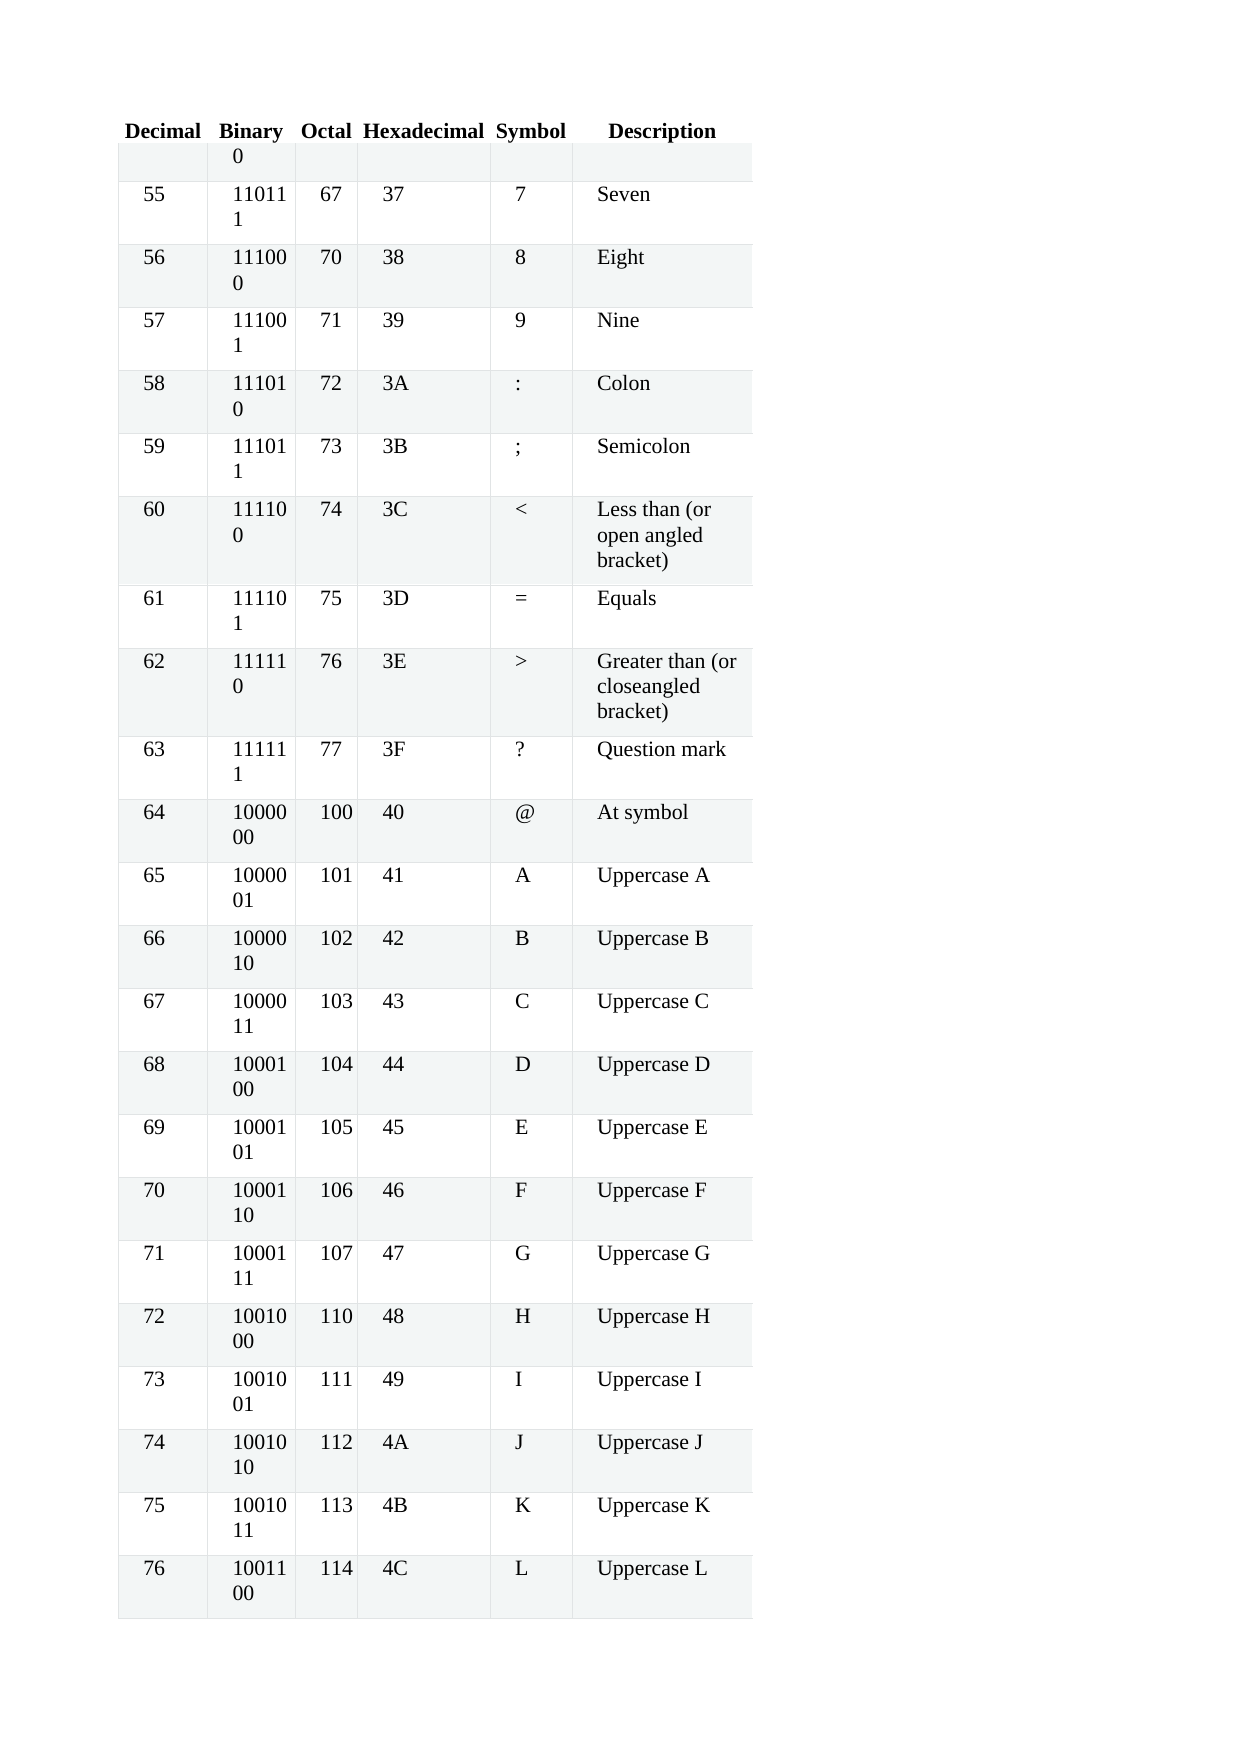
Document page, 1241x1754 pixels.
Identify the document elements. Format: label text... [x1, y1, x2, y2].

table_cell 48 [358, 1304, 490, 1366]
table_cell Uppercase I [573, 1367, 752, 1429]
table_cell 64 [119, 800, 207, 862]
table_cell 111 [296, 1367, 357, 1429]
table_cell D [491, 1052, 572, 1114]
table_cell Question mark [573, 737, 752, 799]
table_cell 59 [119, 434, 207, 496]
table_cell Nine [573, 308, 752, 370]
table_cell H [491, 1304, 572, 1366]
table_cell 66 [119, 926, 207, 988]
table_cell [358, 143, 490, 181]
table_cell < [491, 497, 572, 584]
table_cell 3D [358, 586, 490, 647]
table_cell 1001010 [208, 1430, 295, 1492]
table_cell : [491, 371, 572, 433]
table_cell 1001011 [208, 1493, 295, 1555]
table_cell L [491, 1556, 572, 1618]
table_cell A [491, 863, 572, 925]
table_cell 70 [119, 1178, 207, 1240]
table_cell 39 [358, 308, 490, 370]
table_cell 42 [358, 926, 490, 988]
table_cell Eight [573, 245, 752, 307]
table_cell Greater than (or closeangled bracket) [573, 649, 752, 736]
table_cell Uppercase B [573, 926, 752, 988]
table_cell Colon [573, 371, 752, 433]
table_cell = [491, 586, 572, 647]
table_cell 56 [119, 245, 207, 307]
table_cell 111011 [208, 434, 295, 496]
table_cell 4A [358, 1430, 490, 1492]
table_cell 111100 [208, 497, 295, 584]
table_cell 100 [296, 800, 357, 862]
table_cell 76 [296, 649, 357, 736]
table_cell 60 [119, 497, 207, 584]
table_cell [119, 143, 207, 181]
table_cell 4C [358, 1556, 490, 1618]
table_cell 9 [491, 308, 572, 370]
table_cell @ [491, 800, 572, 862]
table_cell 47 [358, 1241, 490, 1303]
table_cell 111000 [208, 245, 295, 307]
table_cell 69 [119, 1115, 207, 1177]
table_cell G [491, 1241, 572, 1303]
table_cell Uppercase C [573, 989, 752, 1051]
table_cell 58 [119, 371, 207, 433]
table_cell 1001100 [208, 1556, 295, 1618]
table_cell 75 [119, 1493, 207, 1555]
table_cell 71 [296, 308, 357, 370]
table_cell Less than (or open angled bracket) [573, 497, 752, 584]
table_cell 61 [119, 586, 207, 647]
table_cell Semicolon [573, 434, 752, 496]
table_cell 73 [119, 1367, 207, 1429]
table_cell 62 [119, 649, 207, 736]
table_cell 41 [358, 863, 490, 925]
table_cell Uppercase L [573, 1556, 752, 1618]
table_cell F [491, 1178, 572, 1240]
table_cell 74 [119, 1430, 207, 1492]
table_cell Uppercase E [573, 1115, 752, 1177]
table_cell 3E [358, 649, 490, 736]
table_cell 1000000 [208, 800, 295, 862]
table_cell Uppercase D [573, 1052, 752, 1114]
table_cell Uppercase F [573, 1178, 752, 1240]
table_cell 43 [358, 989, 490, 1051]
table_cell 112 [296, 1430, 357, 1492]
table_cell 101 [296, 863, 357, 925]
table_cell > [491, 649, 572, 736]
table_cell 63 [119, 737, 207, 799]
table_cell 68 [119, 1052, 207, 1114]
table_cell 1000010 [208, 926, 295, 988]
table_cell J [491, 1430, 572, 1492]
table_header Binary [207, 118, 295, 143]
table_cell 74 [296, 497, 357, 584]
table_cell 110111 [208, 182, 295, 244]
table_cell 1000101 [208, 1115, 295, 1177]
table_cell 38 [358, 245, 490, 307]
table_cell I [491, 1367, 572, 1429]
table_cell 114 [296, 1556, 357, 1618]
table_cell E [491, 1115, 572, 1177]
table_cell 1000001 [208, 863, 295, 925]
table_cell Equals [573, 586, 752, 647]
table_cell 111110 [208, 649, 295, 736]
table_cell 70 [296, 245, 357, 307]
table_cell Uppercase G [573, 1241, 752, 1303]
table_header Description [572, 118, 752, 143]
table_cell 57 [119, 308, 207, 370]
table_cell Seven [573, 182, 752, 244]
table_cell K [491, 1493, 572, 1555]
table_cell 73 [296, 434, 357, 496]
table_cell 106 [296, 1178, 357, 1240]
table_cell 3A [358, 371, 490, 433]
table_cell 0 [208, 143, 295, 181]
table_cell 46 [358, 1178, 490, 1240]
table_cell 65 [119, 863, 207, 925]
table_cell 37 [358, 182, 490, 244]
table_cell [296, 143, 357, 181]
table_cell 111101 [208, 586, 295, 647]
table_cell 111010 [208, 371, 295, 433]
table_cell 8 [491, 245, 572, 307]
table_header Decimal [118, 118, 207, 143]
table_cell 49 [358, 1367, 490, 1429]
table_cell 45 [358, 1115, 490, 1177]
table_cell 72 [296, 371, 357, 433]
table_cell C [491, 989, 572, 1051]
table_cell 3B [358, 434, 490, 496]
table_cell 103 [296, 989, 357, 1051]
table_cell 7 [491, 182, 572, 244]
table_cell 111001 [208, 308, 295, 370]
table_cell B [491, 926, 572, 988]
table_cell ? [491, 737, 572, 799]
table_cell Uppercase A [573, 863, 752, 925]
table_header Octal [295, 118, 357, 143]
table_header Symbol [490, 118, 572, 143]
table_cell 55 [119, 182, 207, 244]
table_cell 102 [296, 926, 357, 988]
table_cell 3C [358, 497, 490, 584]
table_cell 4B [358, 1493, 490, 1555]
table_cell ; [491, 434, 572, 496]
table_cell 72 [119, 1304, 207, 1366]
table_cell 1001001 [208, 1367, 295, 1429]
table_cell 71 [119, 1241, 207, 1303]
table_cell 75 [296, 586, 357, 647]
table_cell 110 [296, 1304, 357, 1366]
table_cell 1001000 [208, 1304, 295, 1366]
table_cell 76 [119, 1556, 207, 1618]
table_cell 113 [296, 1493, 357, 1555]
table_cell [573, 143, 752, 181]
table_header Hexadecimal [357, 118, 490, 143]
table_cell 1000110 [208, 1178, 295, 1240]
table_cell 67 [119, 989, 207, 1051]
table_cell 1000011 [208, 989, 295, 1051]
table_cell At symbol [573, 800, 752, 862]
table_cell Uppercase J [573, 1430, 752, 1492]
table_cell 111111 [208, 737, 295, 799]
table_cell 105 [296, 1115, 357, 1177]
table_cell 67 [296, 182, 357, 244]
table_cell 3F [358, 737, 490, 799]
table_cell 107 [296, 1241, 357, 1303]
table_cell 1000111 [208, 1241, 295, 1303]
table_cell Uppercase K [573, 1493, 752, 1555]
table_cell [491, 143, 572, 181]
table_cell 77 [296, 737, 357, 799]
table_cell 104 [296, 1052, 357, 1114]
table_cell 44 [358, 1052, 490, 1114]
table_cell Uppercase H [573, 1304, 752, 1366]
table_cell 1000100 [208, 1052, 295, 1114]
table_cell 40 [358, 800, 490, 862]
